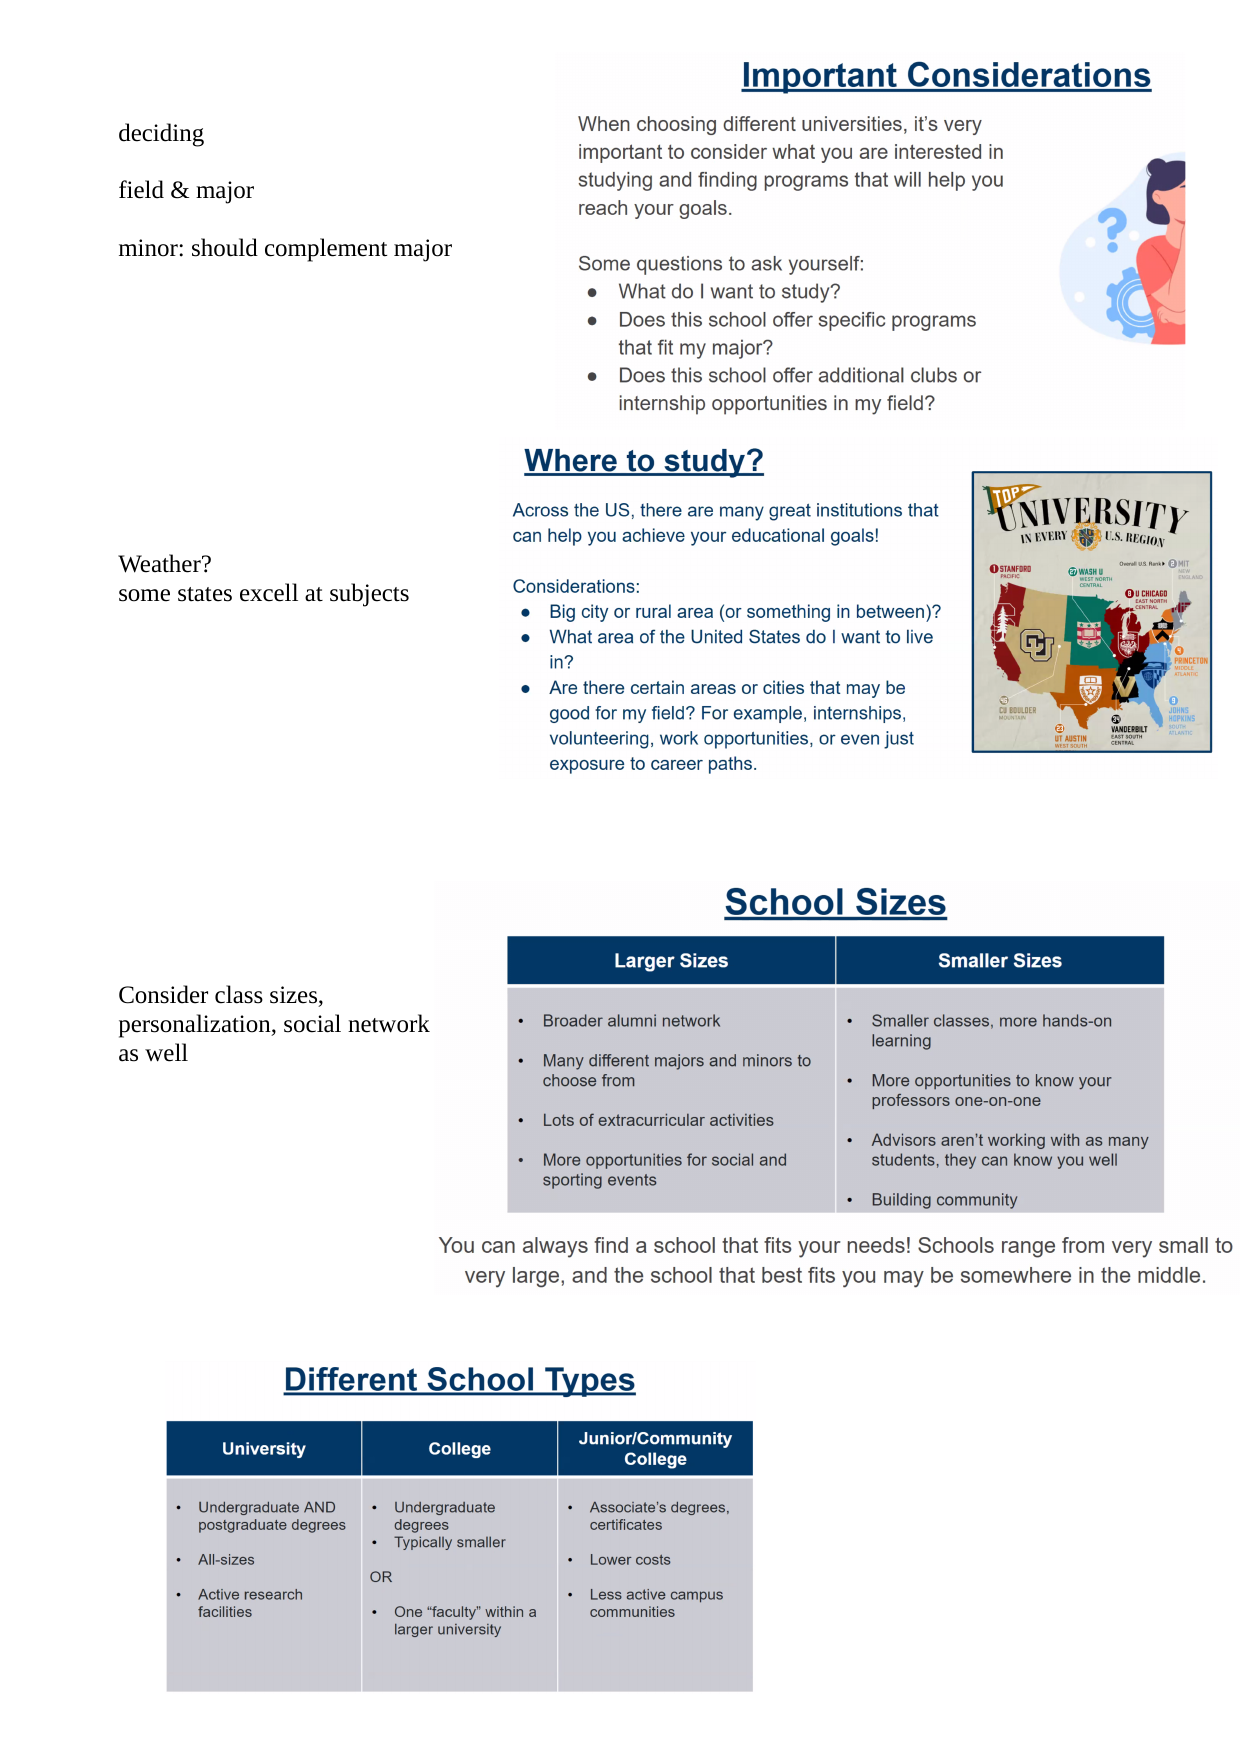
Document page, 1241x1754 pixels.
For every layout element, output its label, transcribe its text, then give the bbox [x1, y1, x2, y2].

picture [554, 52, 1186, 430]
text some states excell at subjects [118, 578, 498, 607]
text deciding [118, 118, 554, 147]
picture [498, 437, 1219, 779]
text Weather? [118, 549, 498, 578]
text minor: should complement major [118, 233, 554, 262]
text Consider class sizes, personalization, social network as well [118, 981, 434, 1067]
picture [434, 881, 1240, 1295]
text field & major [118, 176, 554, 204]
picture [165, 1361, 756, 1694]
